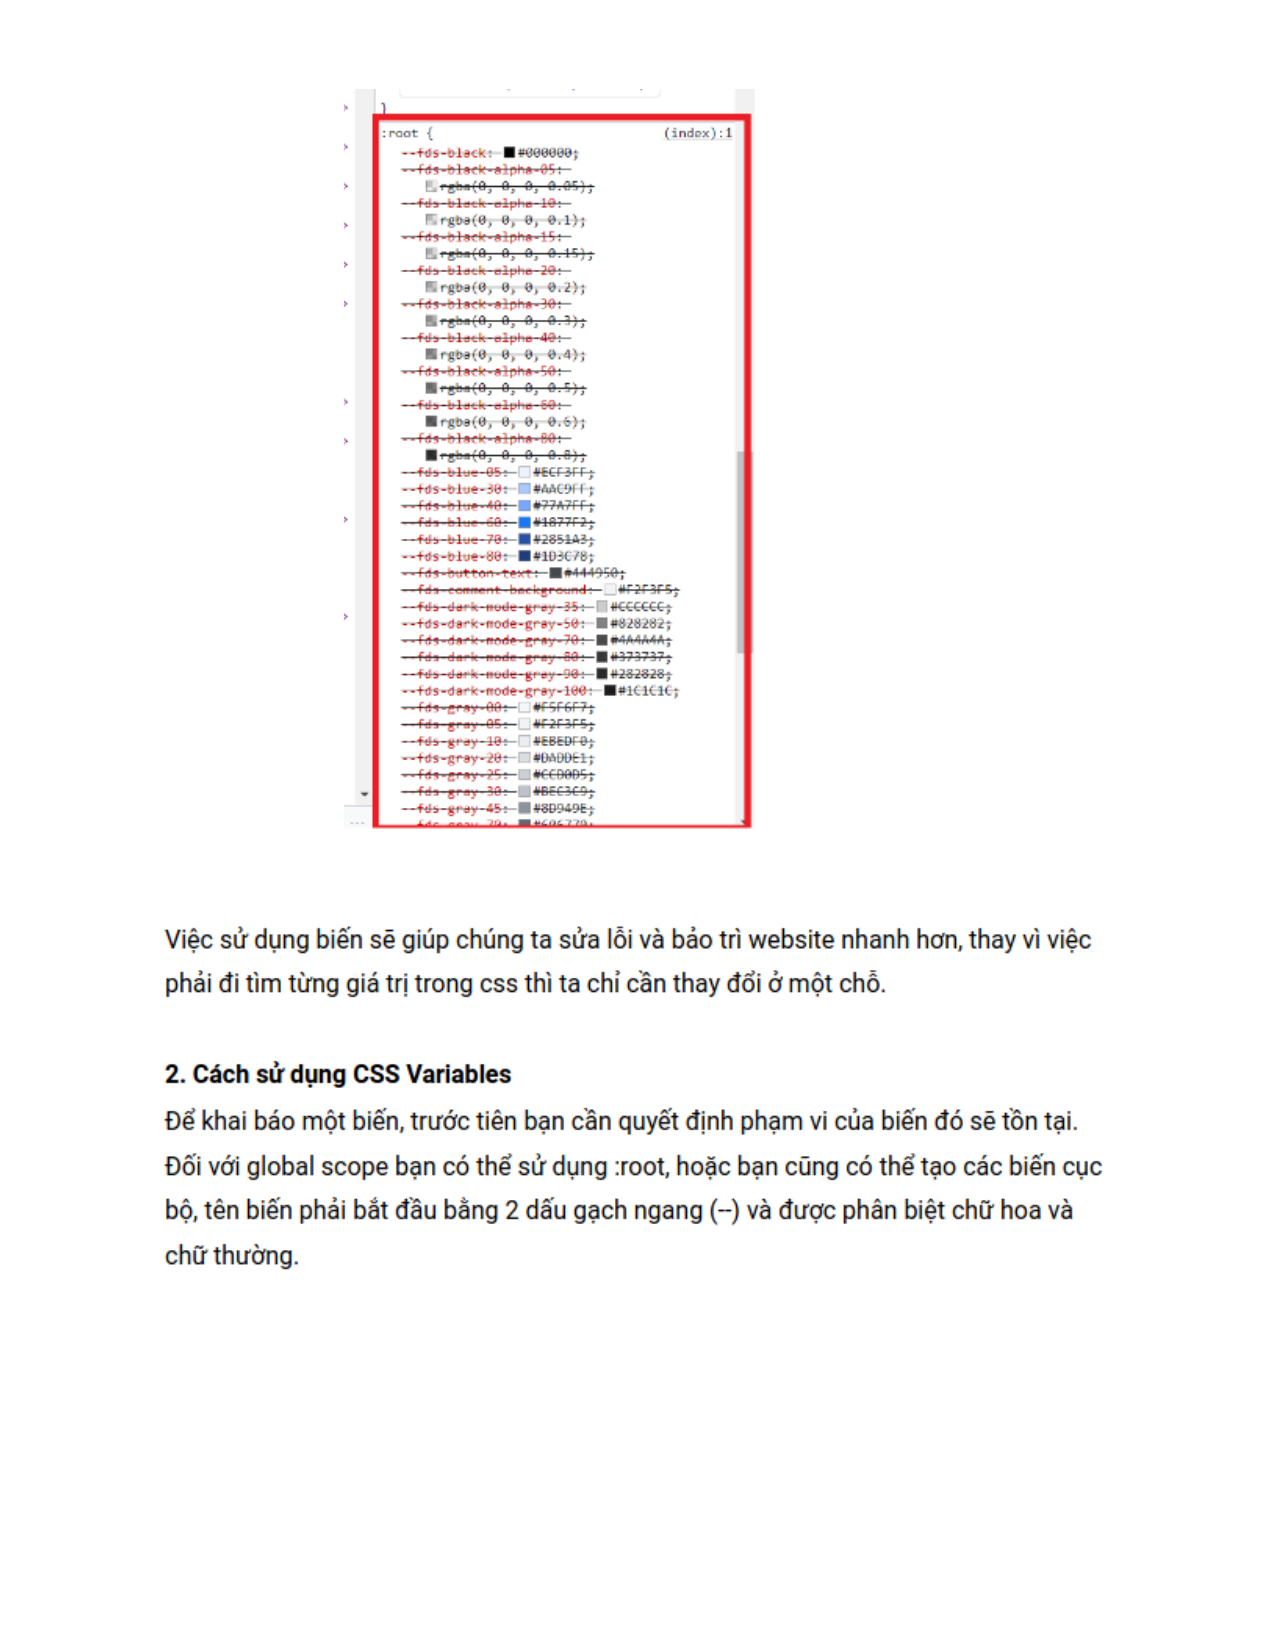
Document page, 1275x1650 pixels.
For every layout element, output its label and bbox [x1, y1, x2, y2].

picture [126, 894, 1149, 1285]
picture [343, 89, 838, 868]
